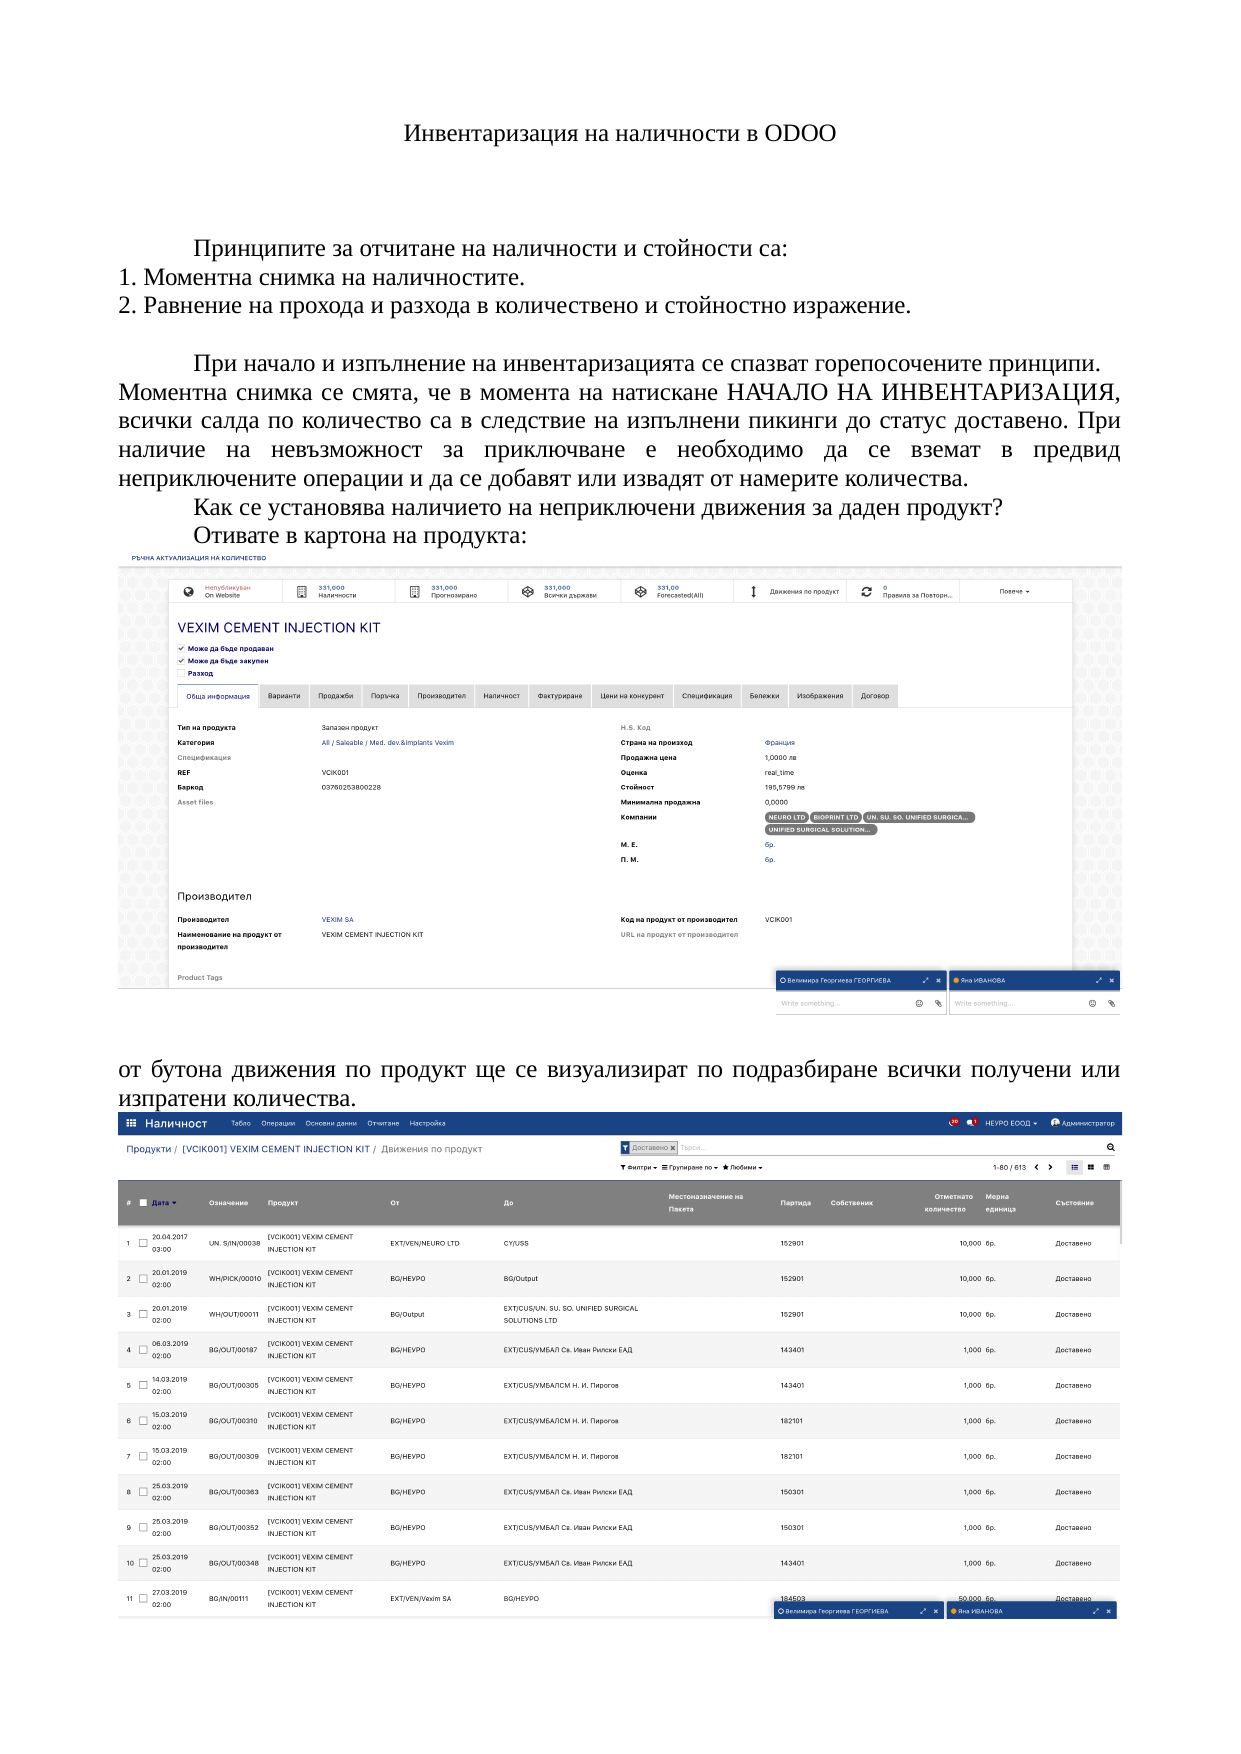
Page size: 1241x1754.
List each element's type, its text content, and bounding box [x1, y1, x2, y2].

text Моментна снимка се смята, че в момента на натискане НАЧАЛО НА ИНВЕНТАРИЗАЦИЯ, всички салда по количество са в следствие на изпълнени пикинги до статус доставено. При наличие на невъзможност за приключване е необходимо да се вземат в предвид неприключените операции и да се добавят или извадят от намерите количества. [118, 377, 1122, 492]
text Инвентаризация на наличности в ODOO [118, 118, 1122, 147]
picture [118, 549, 1123, 1026]
text 2. Равнение на прохода и разхода в количествено и стойностно изражение. [118, 291, 1122, 319]
text Принципите за отчитане на наличности и стойности са: [118, 233, 1122, 262]
text При начало и изпълнение на инвентаризацията се спазват горепосочените принципи. [118, 348, 1122, 377]
text Как се установява наличието на неприключени движения за даден продукт? [118, 492, 1122, 521]
picture [118, 1112, 1123, 1619]
text Отивате в картона на продукта: [118, 521, 1122, 549]
text 1. Моментна снимка на наличностите. [118, 262, 1122, 291]
text от бутона движения по продукт ще се визуализират по подразбиране всички получени или изпратени количества. [118, 1054, 1122, 1112]
